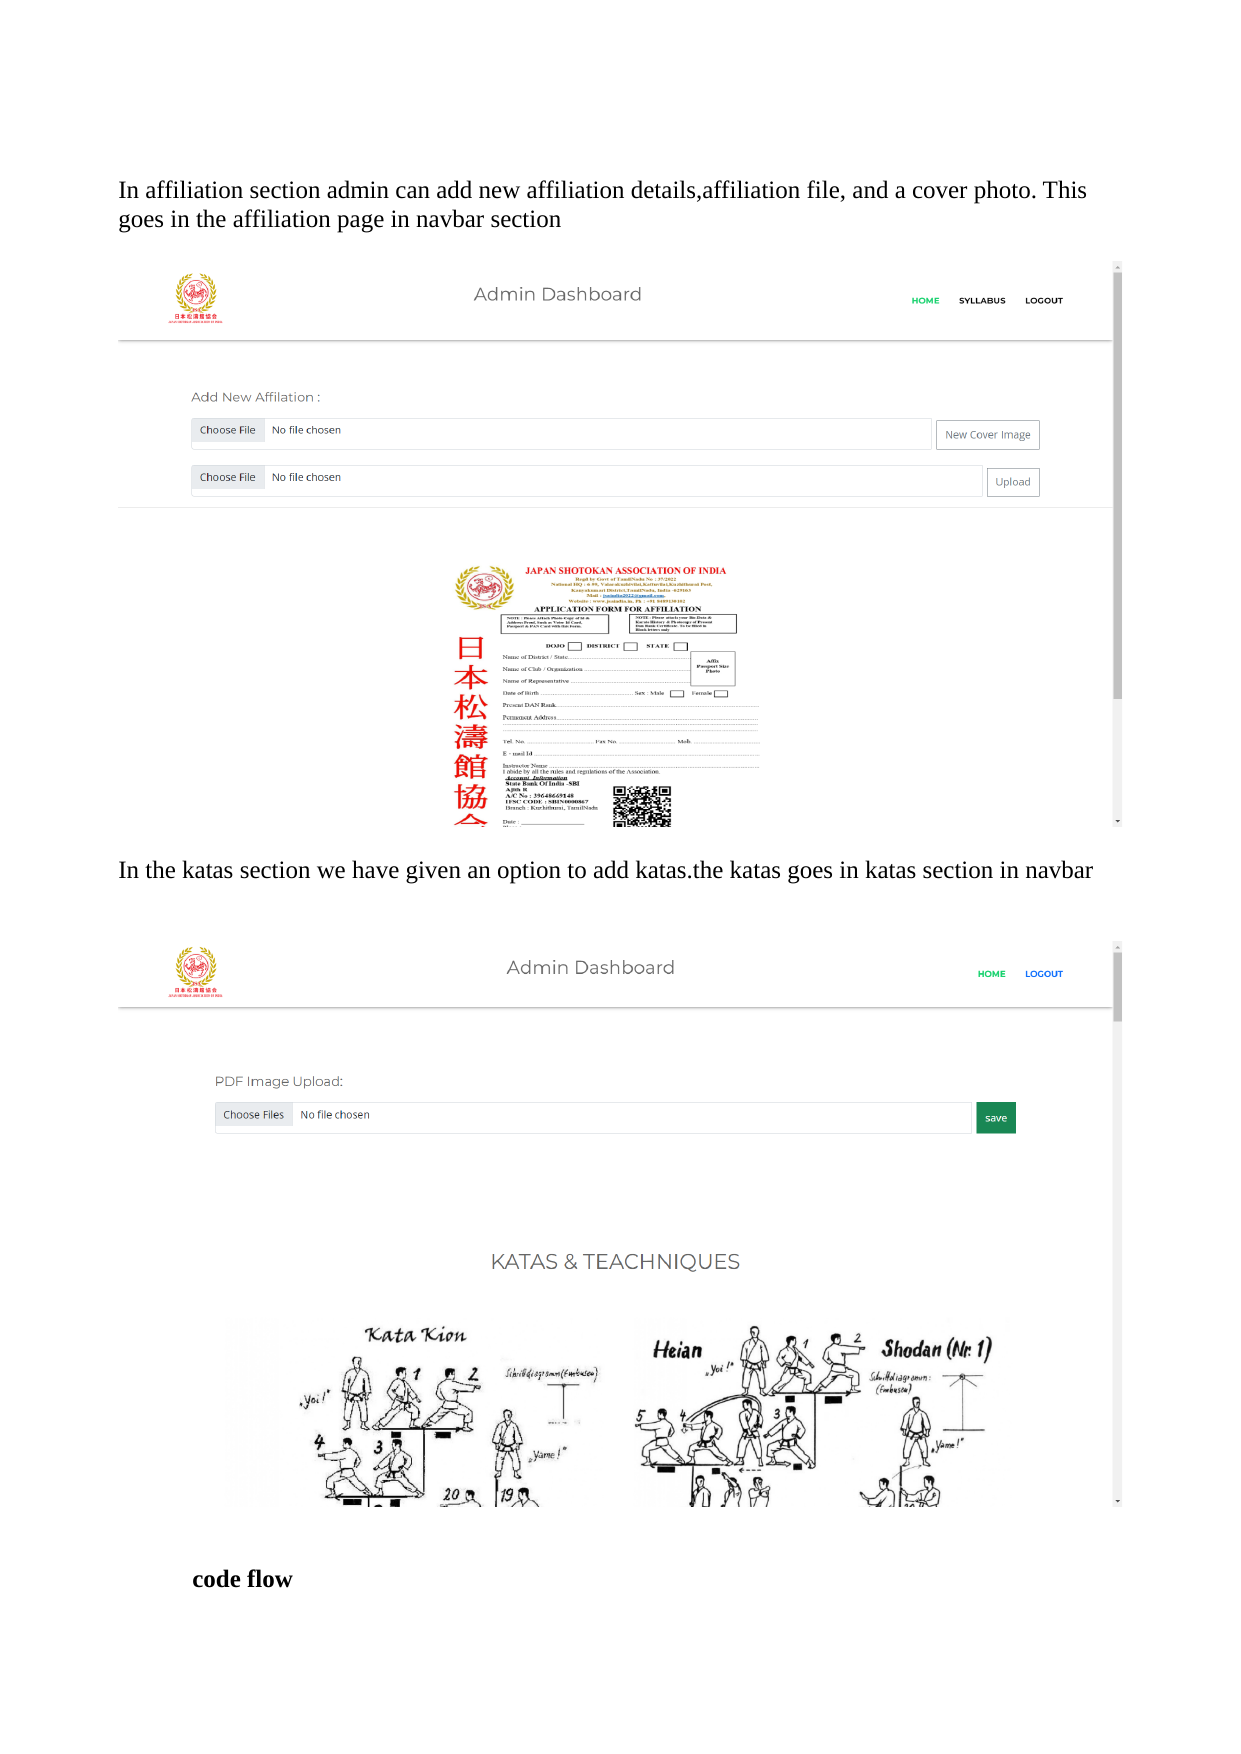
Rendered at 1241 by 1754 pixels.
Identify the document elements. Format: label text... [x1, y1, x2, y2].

text In the katas section we have given an option to add katas.the katas goes in katas section in navbar [118, 855, 1122, 884]
text In affiliation section admin can add new affiliation details,affiliation file, and a cover photo. This goes in the affiliation page in navbar section [118, 176, 1122, 233]
text code flow [118, 1564, 1122, 1592]
picture [118, 261, 1123, 827]
picture [118, 941, 1123, 1507]
